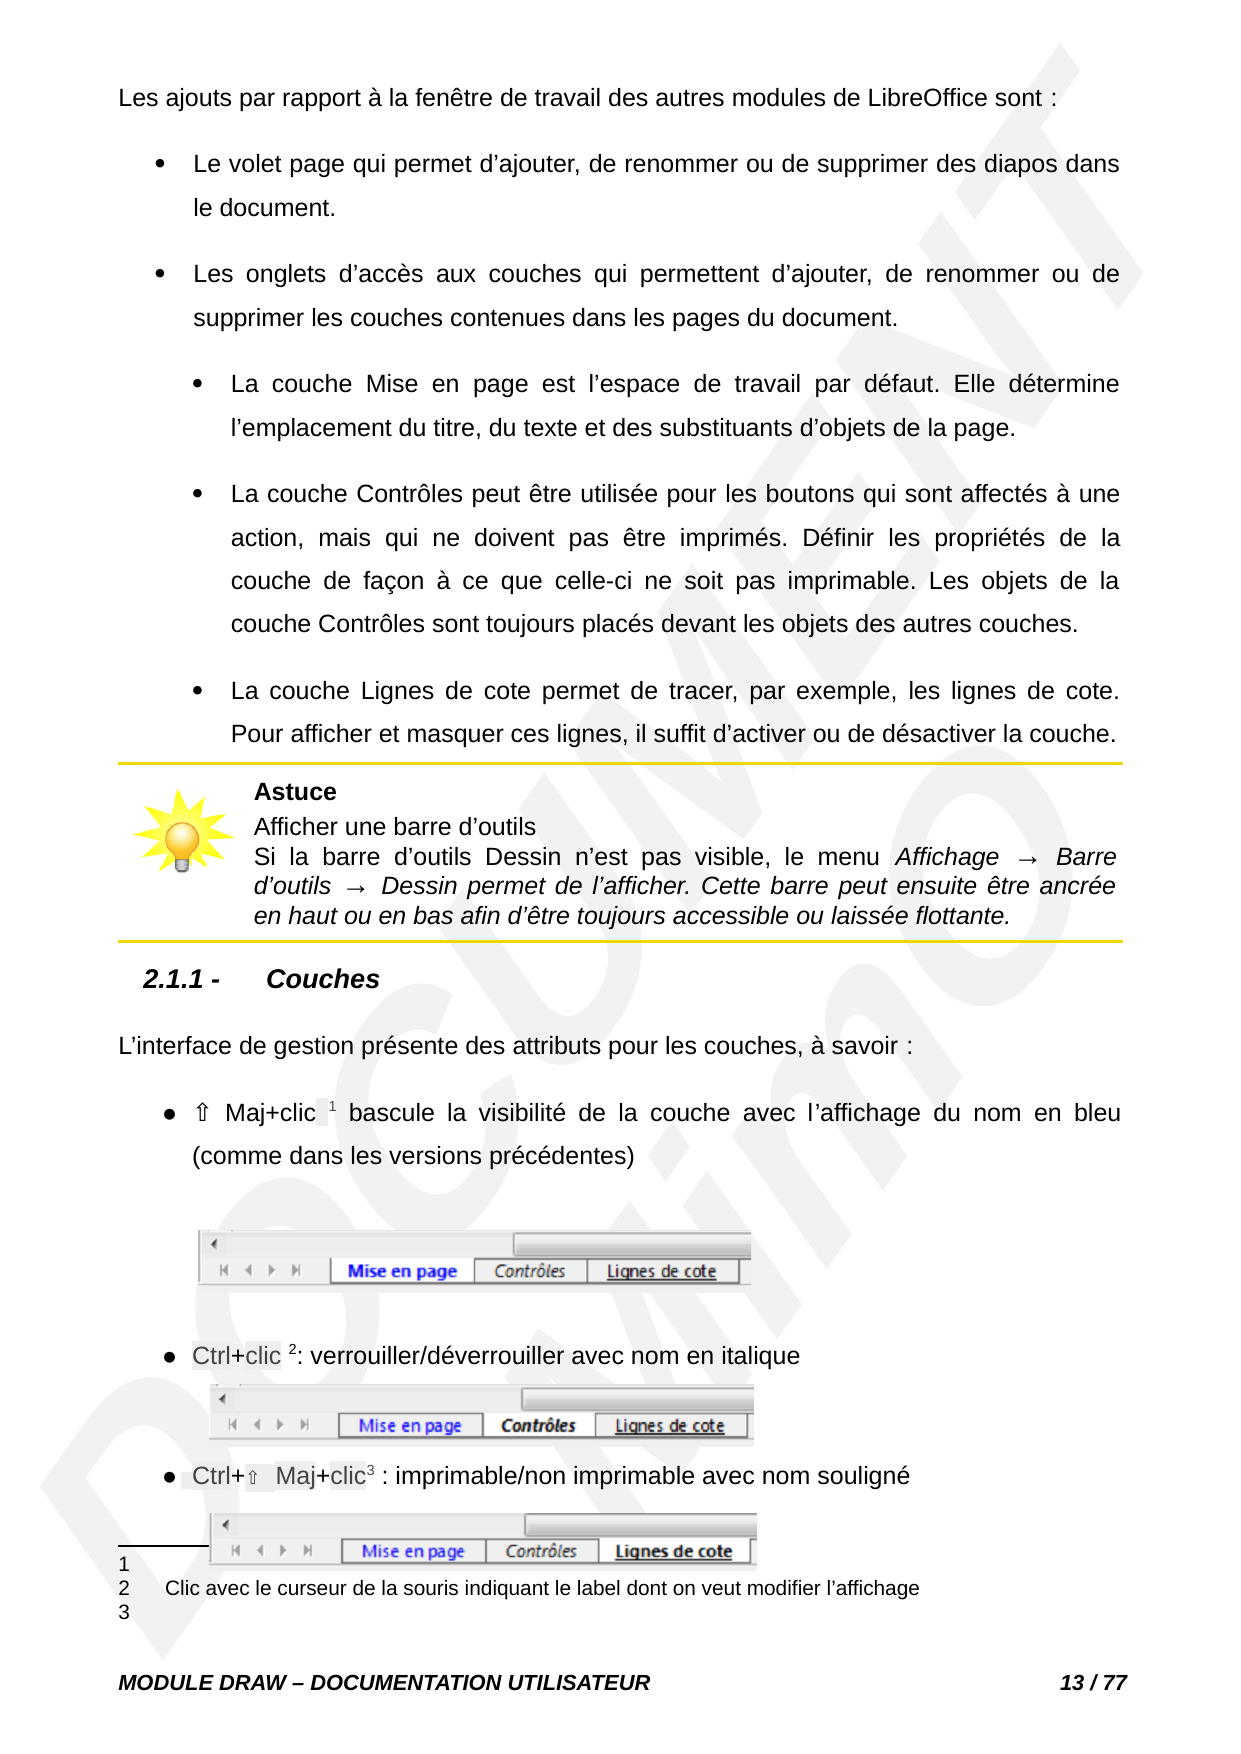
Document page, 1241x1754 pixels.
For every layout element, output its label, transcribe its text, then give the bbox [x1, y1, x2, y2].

picture [198, 1230, 752, 1293]
subtitle Couches [143, 963, 1122, 995]
list Ctrl+⇧ Maj+clic : imprimable/non imprimable avec nom souligné [162, 1408, 1122, 1492]
list Ctrl+clic : verrouiller/déverrouiller avec nom en italique [162, 1341, 1122, 1370]
table_header Astuce Afficher une barre d’outils Si la barre d’outils Dessin n’est pas visible, le menu Affichage → Barre d’outils → Dessin permet de l’afficher. Cette barre peut ensuite être ancrée en haut ou en bas afin d’être toujours accessible ou laissée flottante. [248, 765, 1123, 939]
list Les onglets d’accès aux couches qui permettent d’ajouter, de renommer ou de supprimer les couches contenues dans les pages du document. [156, 259, 1122, 331]
list Le volet page qui permet d’ajouter, de renommer ou de supprimer des diapos dans le document. [156, 149, 1122, 221]
picture [124, 771, 242, 889]
table_header [118, 765, 248, 939]
list La couche Mise en page est l’espace de travail par défaut. Elle détermine l’emplacement du titre, du texte et des substituants d’objets de la page. [193, 369, 1122, 441]
list La couche Lignes de cote permet de tracer, par exemple, les lignes de cote. Pour afficher et masquer ces lignes, il suffit d’activer ou de désactiver la couche. [193, 676, 1122, 748]
list La couche Contrôles peut être utilisée pour les boutons qui sont affectés à une action, mais qui ne doivent pas être imprimés. Définir les propriétés de la couche de façon à ce que celle-ci ne soit pas imprimable. Les objets de la couche Contrôles sont toujours placés devant les objets des autres couches. [193, 479, 1122, 638]
picture [208, 1384, 754, 1447]
text Les ajouts par rapport à la fenêtre de travail des autres modules de LibreOffice sont : [118, 83, 1122, 111]
picture [208, 1513, 757, 1571]
list ⇧ Maj+clic bascule la visibilité de la couche avec l’affichage du nom en bleu (comme dans les versions précédentes) [162, 1098, 1122, 1169]
text L’interface de gestion présente des attributs pour les couches, à savoir : [118, 1031, 1122, 1060]
list Clic avec le curseur de la souris indiquant le label dont on veut modifier l’affichage [118, 1576, 1122, 1600]
